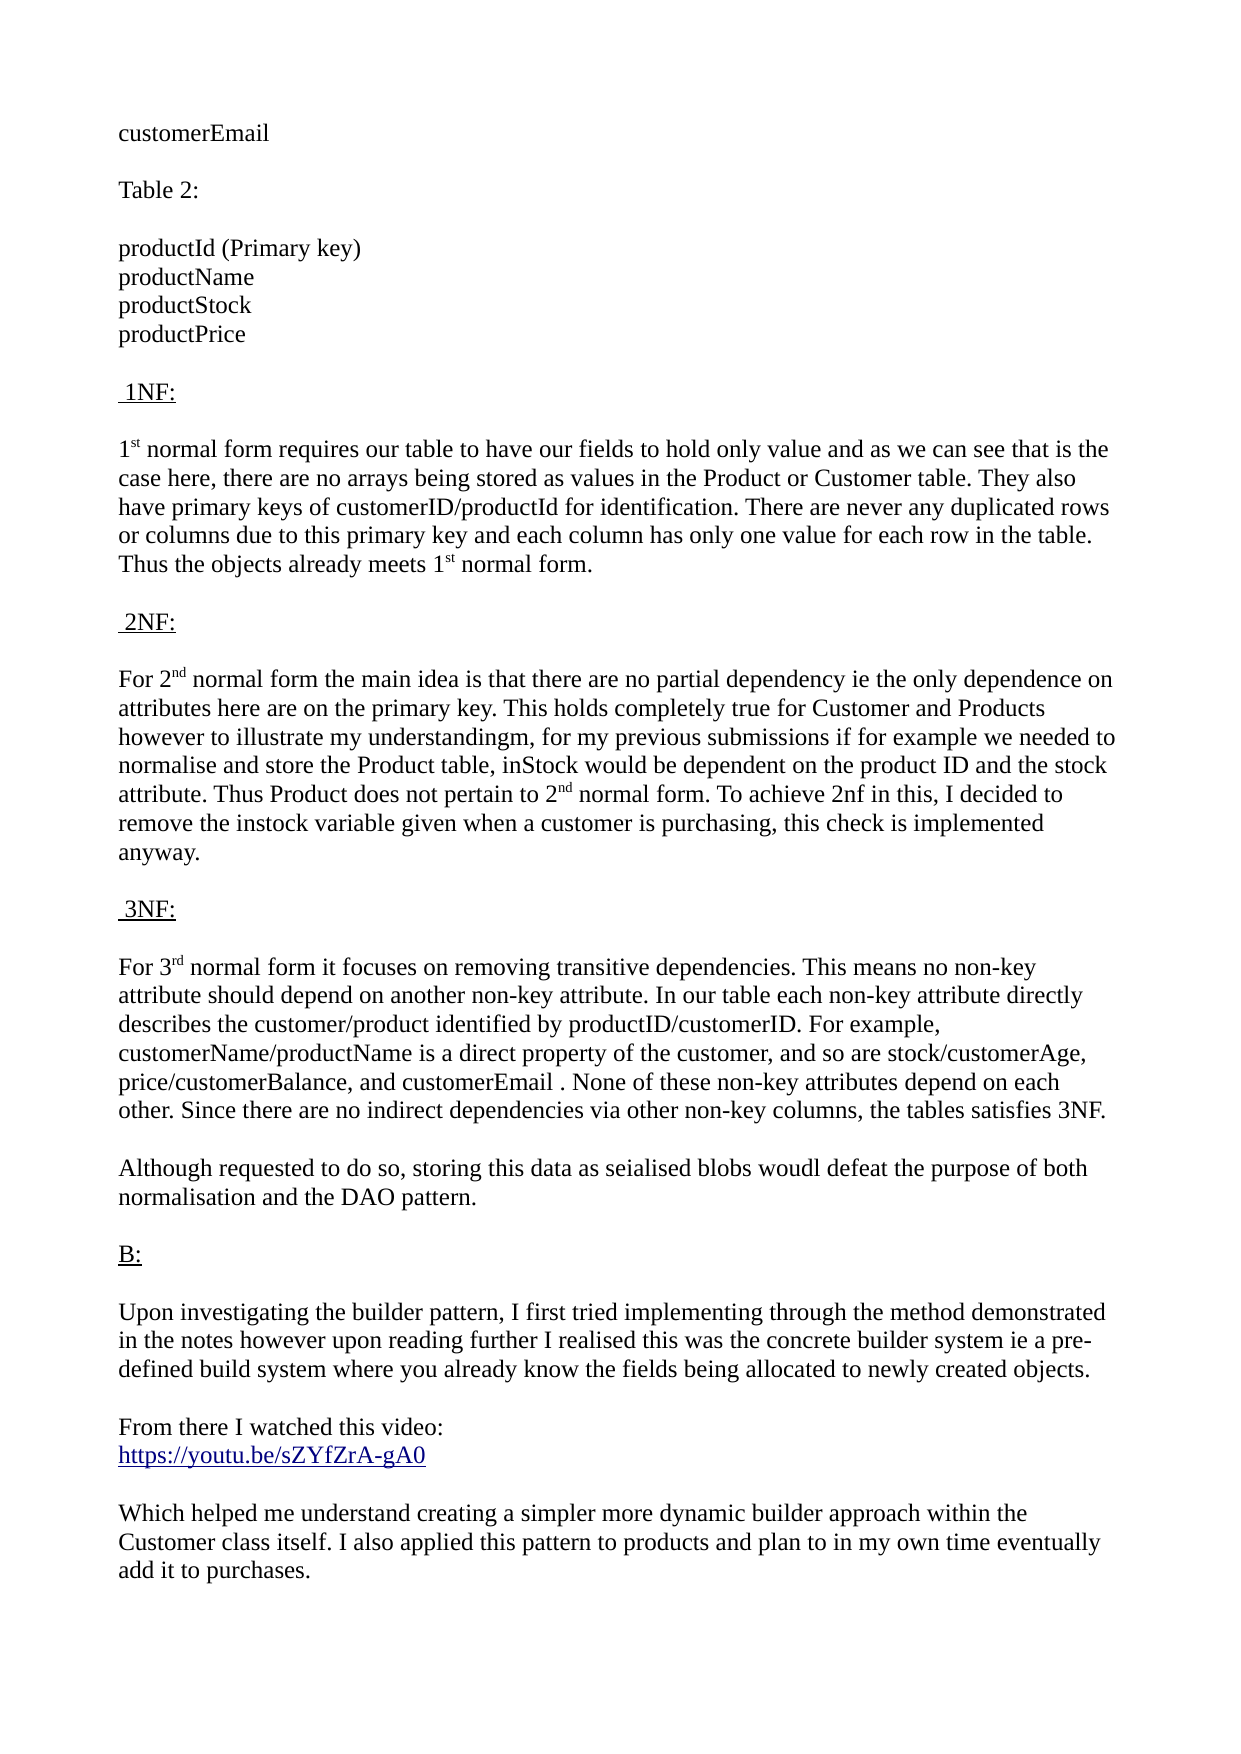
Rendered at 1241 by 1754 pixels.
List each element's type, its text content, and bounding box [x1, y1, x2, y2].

text Table 2: [118, 176, 1122, 204]
text productName [118, 262, 1122, 291]
text customerEmail [118, 118, 1122, 147]
text https://youtu.be/sZYfZrA-gA0 [118, 1441, 1122, 1469]
text 3NF: [118, 894, 1122, 923]
text From there I watched this video: [118, 1412, 1122, 1441]
text 1st normal form requires our table to have our fields to hold only value and as we can see that is the case here, there are no arrays being stored as values in the Product or Customer table. They also have primary keys of customerID/productId for identification. There are never any duplicated rows or columns due to this primary key and each column has only one value for each row in the table. Thus the objects already meets 1st normal form. [118, 434, 1122, 578]
text productStock [118, 291, 1122, 319]
text Although requested to do so, storing this data as seialised blobs woudl defeat the purpose of both normalisation and the DAO pattern. [118, 1153, 1122, 1211]
text For 3rd normal form it focuses on removing transitive dependencies. This means no non-key attribute should depend on another non-key attribute. In our table each non-key attribute directly describes the customer/product identified by productID/customerID. For example, customerName/productName is a direct property of the customer, and so are stock/customerAge, price/customerBalance, and customerEmail . None of these non-key attributes depend on each other. Since there are no indirect dependencies via other non-key columns, the tables satisfies 3NF. [118, 952, 1122, 1124]
text Which helped me understand creating a simpler more dynamic builder approach within the Customer class itself. I also applied this pattern to products and plan to in my own time eventually add it to purchases. [118, 1498, 1122, 1584]
text productId (Primary key) [118, 233, 1122, 262]
text 2NF: [118, 607, 1122, 636]
text 1NF: [118, 377, 1122, 406]
text For 2nd normal form the main idea is that there are no partial dependency ie the only dependence on attributes here are on the primary key. This holds completely true for Customer and Products however to illustrate my understandingm, for my previous submissions if for example we needed to normalise and store the Product table, inStock would be dependent on the product ID and the stock attribute. Thus Product does not pertain to 2nd normal form. To achieve 2nf in this, I decided to remove the instock variable given when a customer is purchasing, this check is implemented anyway. [118, 664, 1122, 866]
text productPrice [118, 319, 1122, 348]
text Upon investigating the builder pattern, I first tried implementing through the method demonstrated in the notes however upon reading further I realised this was the concrete builder system ie a pre-defined build system where you already know the fields being allocated to newly created objects. [118, 1297, 1122, 1383]
text B: [118, 1239, 1122, 1268]
